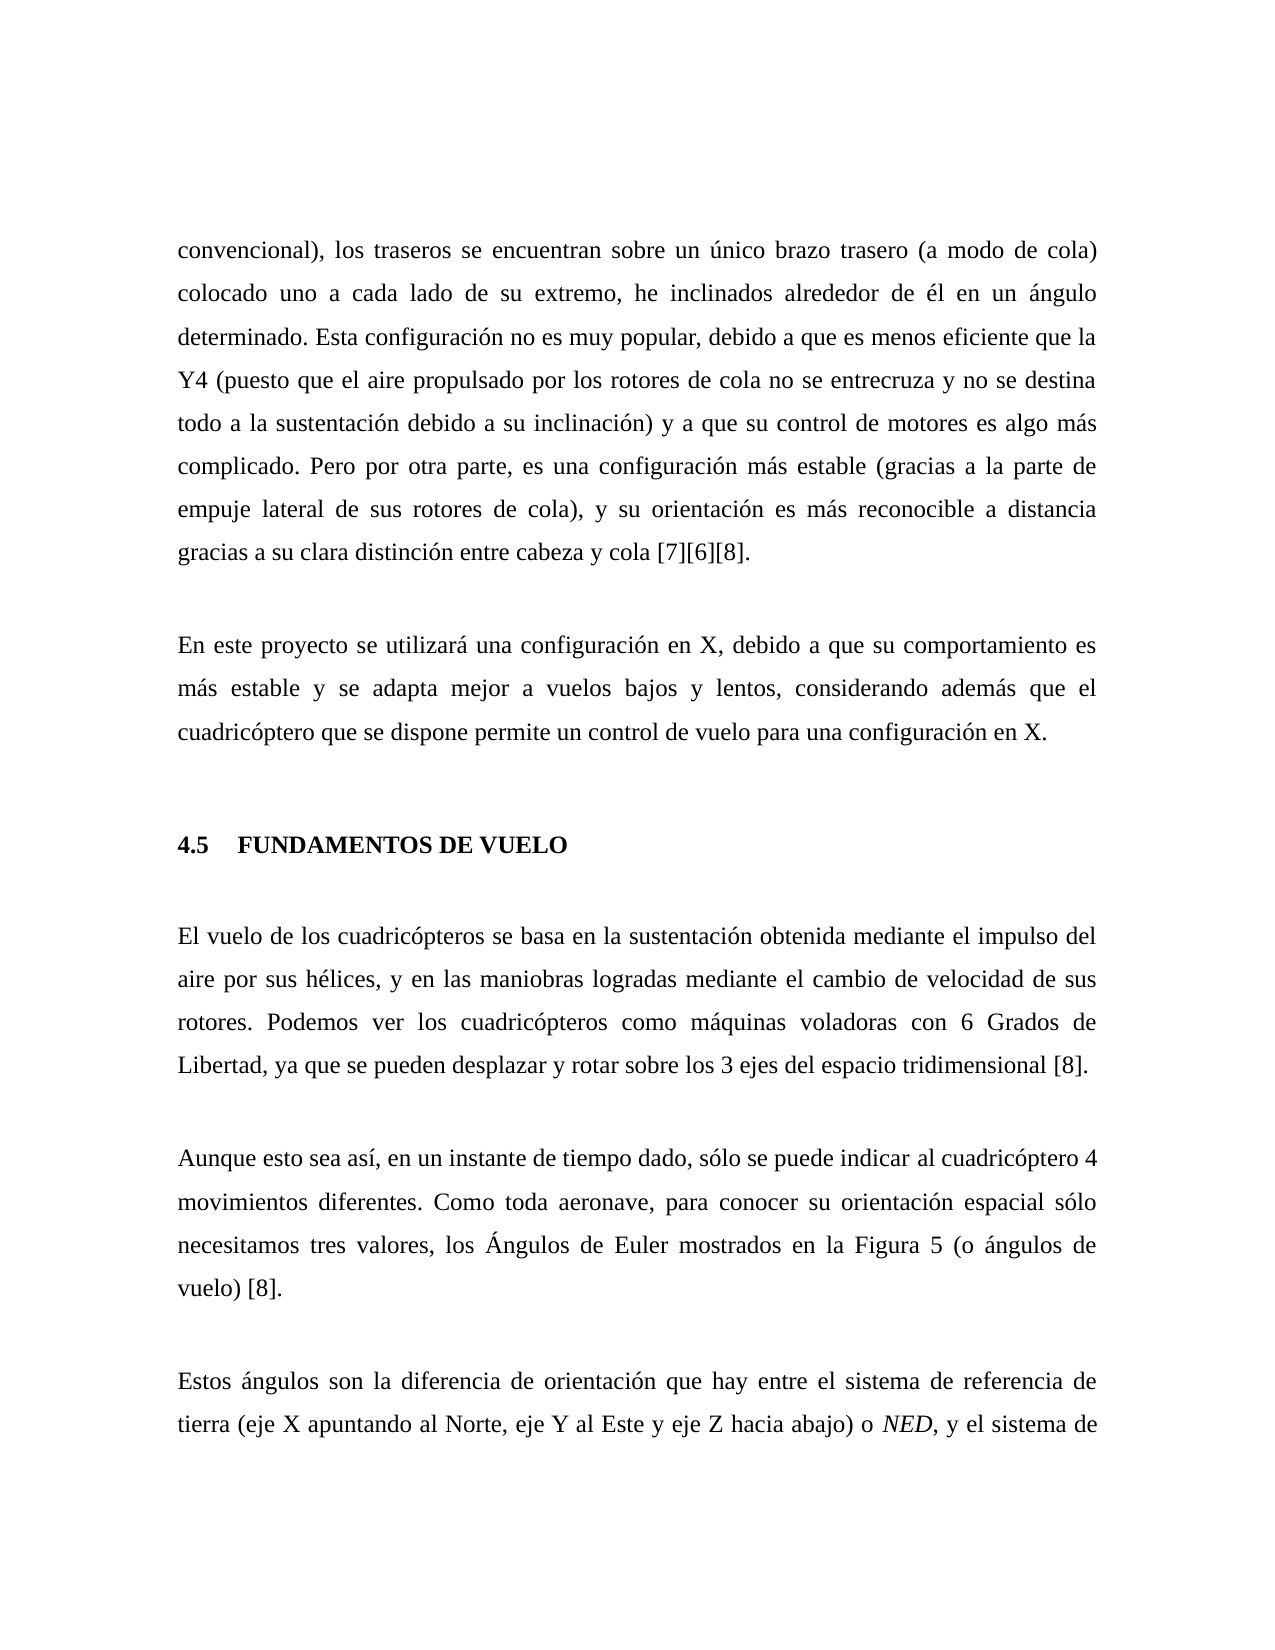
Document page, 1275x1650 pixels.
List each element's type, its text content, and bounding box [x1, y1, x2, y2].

text Aunque esto sea así, en un instante de tiempo dado, sólo se puede indicar al cuadricóptero 4 movimientos diferentes. Como toda aeronave, para conocer su orientación espacial sólo necesitamos tres valores, los Ángulos de Euler mostrados en la Figura 5 (o ángulos de vuelo) [8]. [177, 1143, 1098, 1302]
text convencional), los traseros se encuentran sobre un único brazo trasero (a modo de cola) colocado uno a cada lado de su extremo, he inclinados alrededor de él en un ángulo determinado. Esta configuración no es muy popular, debido a que es menos eficiente que la Y4 (puesto que el aire propulsado por los rotores de cola no se entrecruza y no se destina todo a la sustentación debido a su inclinación) y a que su control de motores es algo más complicado. Pero por otra parte, es una configuración más estable (gracias a la parte de empuje lateral de sus rotores de cola), y su orientación es más reconocible a distancia gracias a su clara distinción entre cabeza y cola [7][6][8]. [177, 235, 1098, 566]
subtitle FUNDAMENTOS DE VUELO [177, 831, 1098, 859]
text Estos ángulos son la diferencia de orientación que hay entre el sistema de referencia de tierra (eje X apuntando al Norte, eje Y al Este y eje Z hacia abajo) o NED, y el sistema de [177, 1366, 1098, 1438]
text El vuelo de los cuadricópteros se basa en la sustentación obtenida mediante el impulso del aire por sus hélices, y en las maniobras logradas mediante el cambio de velocidad de sus rotores. Podemos ver los cuadricópteros como máquinas voladoras con 6 Grados de Libertad, ya que se pueden desplazar y rotar sobre los 3 ejes del espacio tridimensional [8]. [177, 921, 1098, 1079]
text En este proyecto se utilizará una configuración en X, debido a que su comportamiento es más estable y se adapta mejor a vuelos bajos y lentos, considerando además que el cuadricóptero que se dispone permite un control de vuelo para una configuración en X. [177, 630, 1098, 745]
